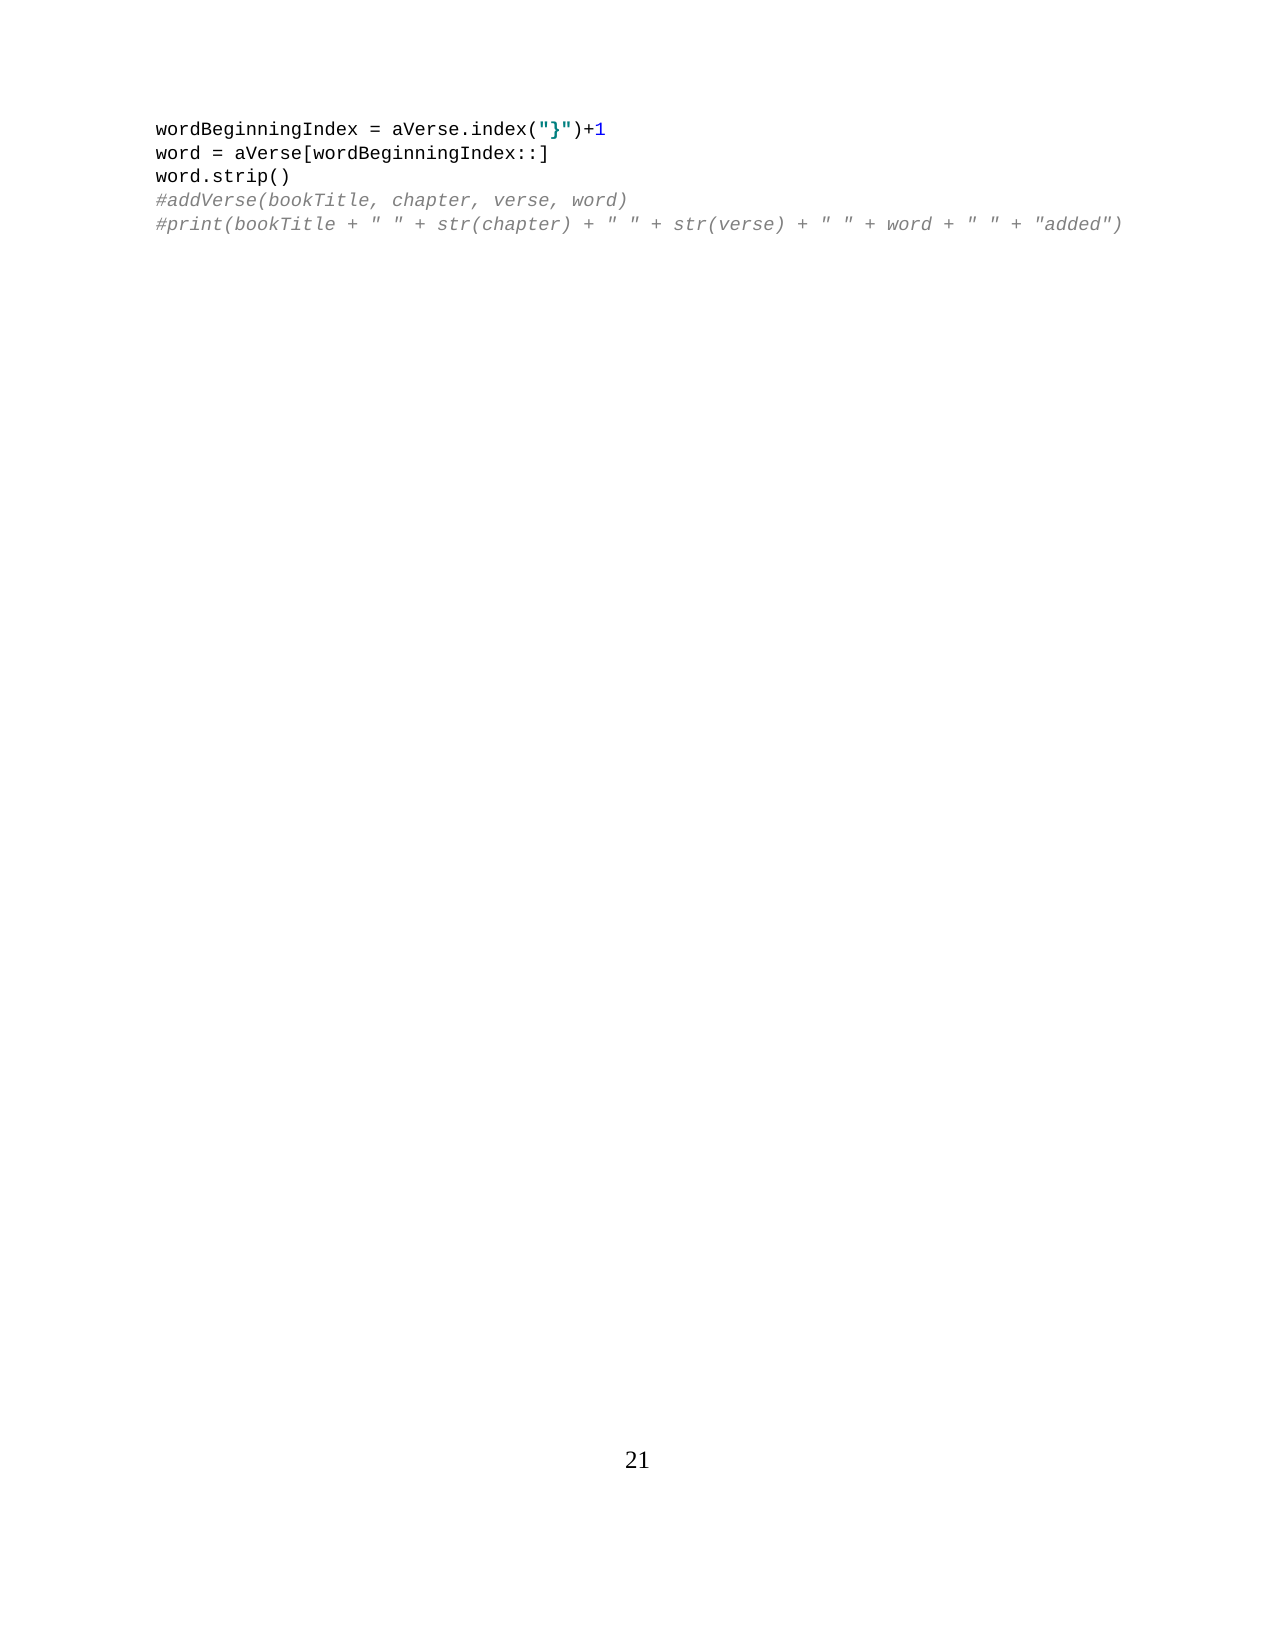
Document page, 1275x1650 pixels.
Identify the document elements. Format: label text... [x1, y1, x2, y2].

text #print(bookTitle + " " + str(chapter) + " " + str(verse) + " " + word + " " + "added") [118, 213, 1157, 236]
text word = aVerse[wordBeginningIndex::] [118, 142, 1157, 165]
text wordBeginningIndex = aVerse.index("}")+1 [118, 118, 1157, 142]
text #addVerse(bookTitle, chapter, verse, word) [118, 189, 1157, 213]
text word.strip() [118, 165, 1157, 189]
